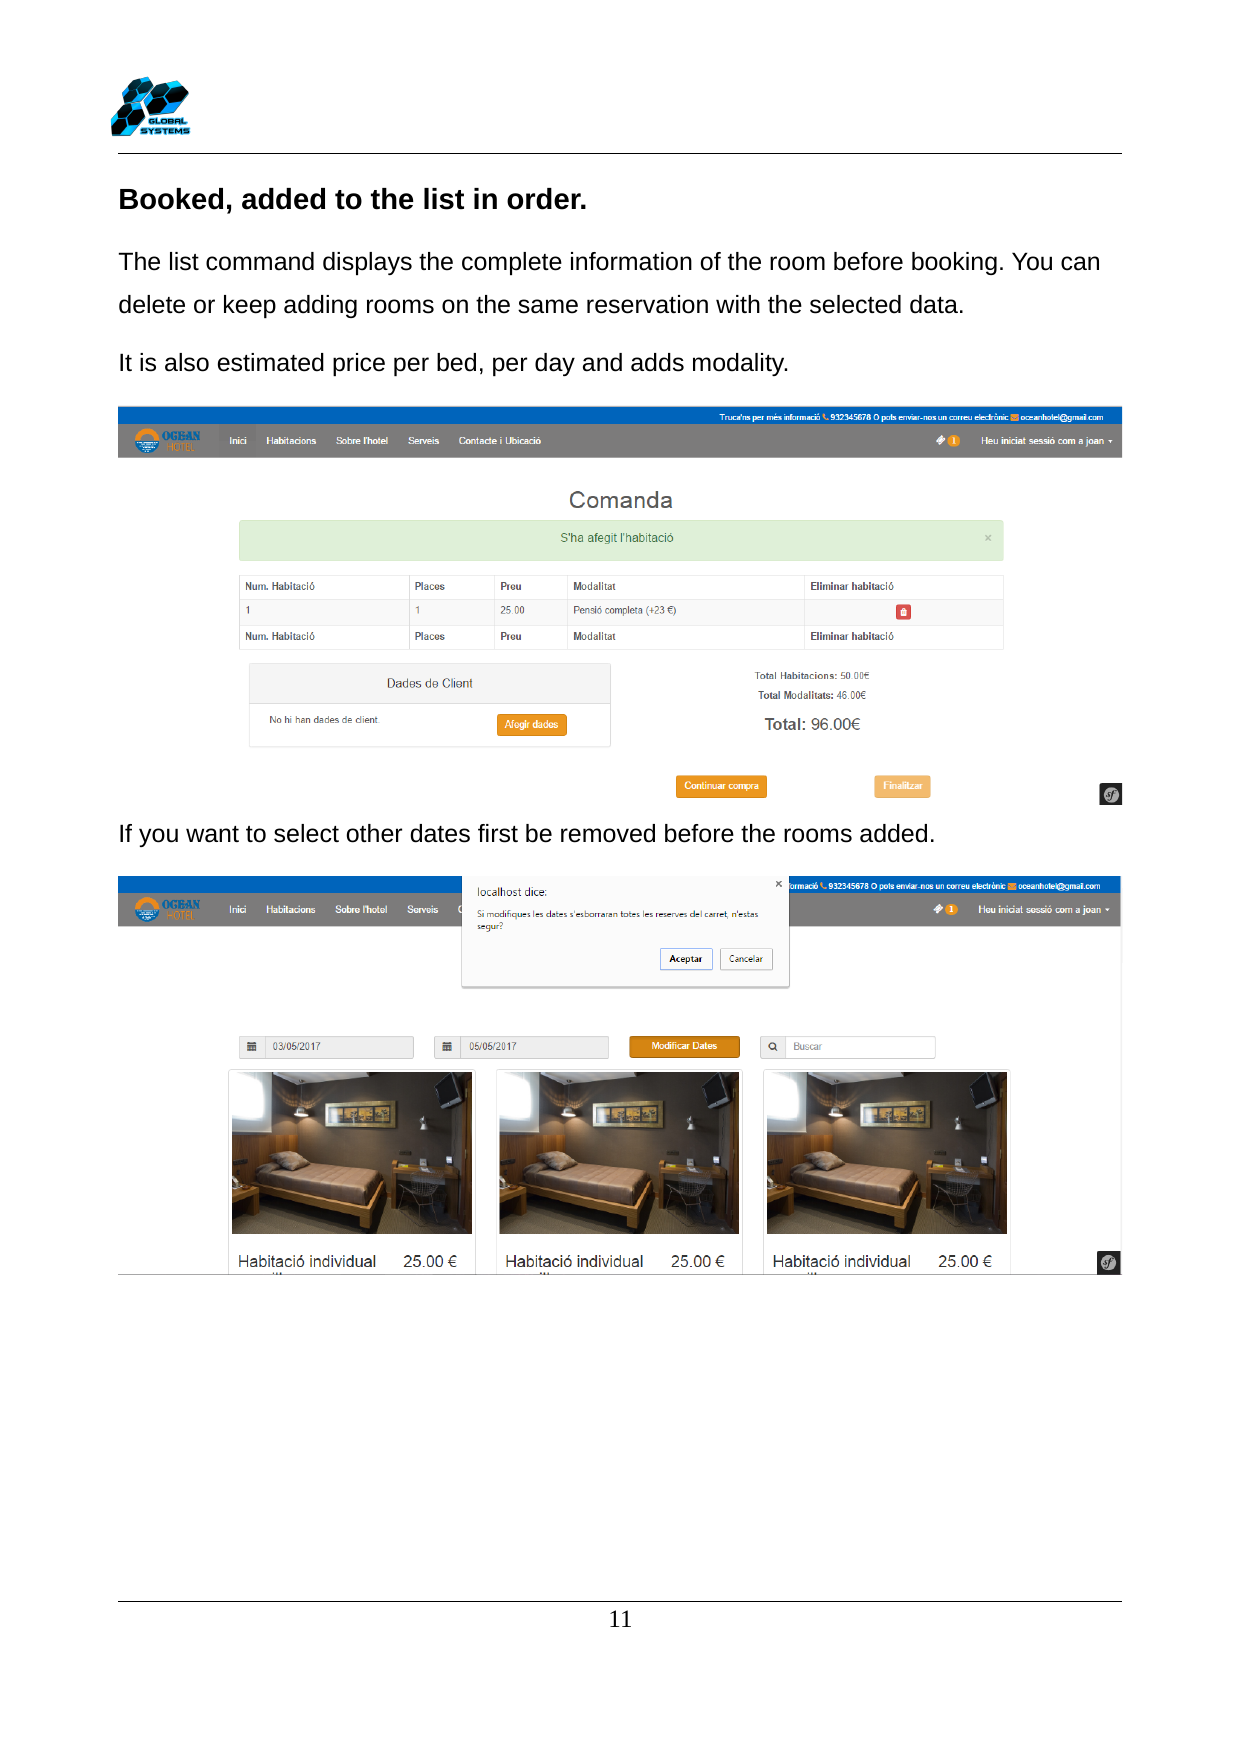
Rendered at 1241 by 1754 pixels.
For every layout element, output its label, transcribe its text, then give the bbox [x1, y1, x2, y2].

text It is also estimated price per bed, per day and adds modality. [118, 348, 1122, 377]
text The list command displays the complete information of the room before booking. You can delete or keep adding rooms on the same reservation with the selected data. [118, 247, 1122, 319]
text Booked, added to the list in order. [118, 182, 1122, 216]
picture [107, 61, 194, 148]
picture [118, 876, 1123, 1275]
text If you want to select other dates first be removed before the rooms added. [118, 805, 1122, 848]
picture [118, 405, 1123, 805]
